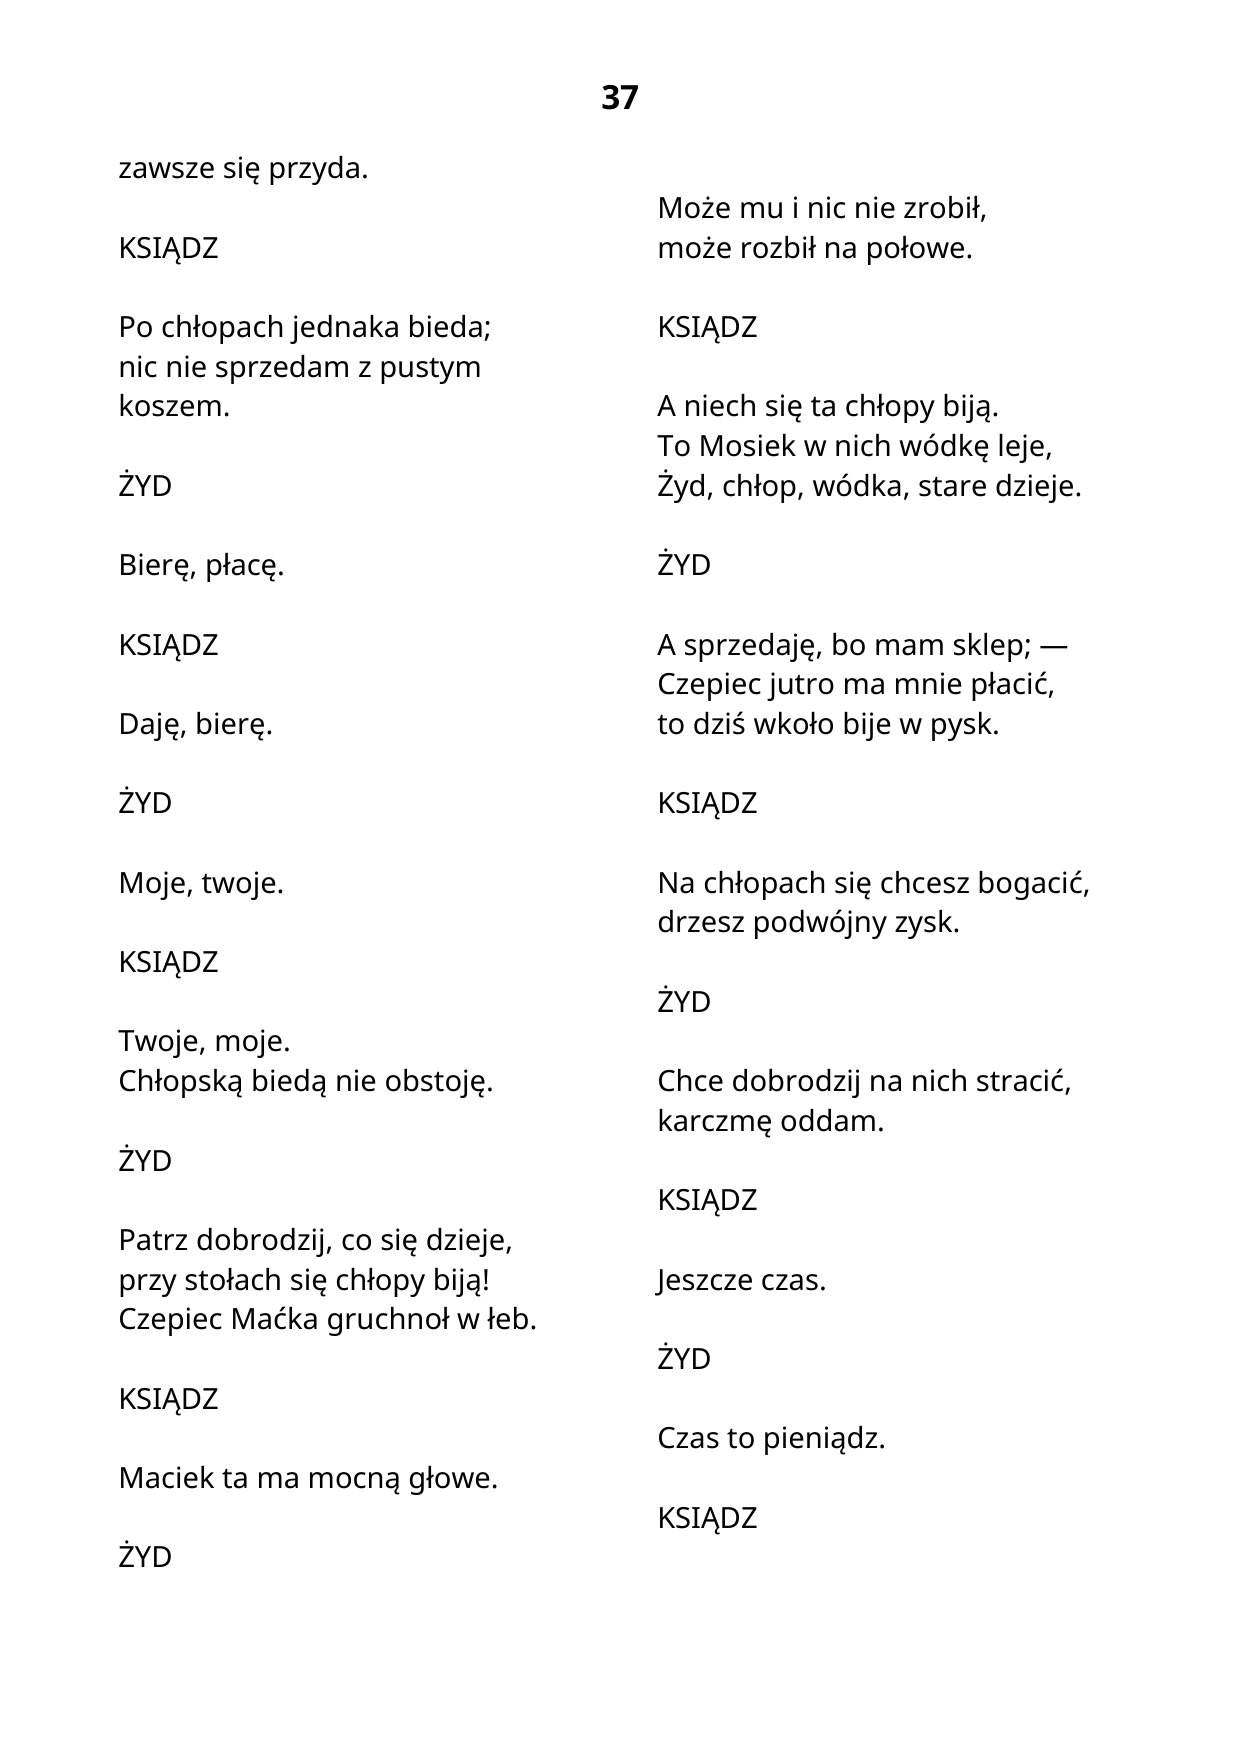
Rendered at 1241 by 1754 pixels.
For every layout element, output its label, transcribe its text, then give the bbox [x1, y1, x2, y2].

text przy stołach się chłopy biją! [118, 1259, 583, 1298]
text Chłopską biedą nie obstoję. [118, 1060, 583, 1100]
text Żyd, chłop, wódka, stare dzieje. [657, 465, 1122, 505]
text ŻYD [657, 981, 1122, 1021]
text karczmę oddam. [657, 1100, 1122, 1140]
text KSIĄDZ [657, 306, 1122, 346]
text ŻYD [118, 465, 583, 505]
text To Mosiek w nich wódkę leje, [657, 425, 1122, 465]
text Twoje, moje. [118, 1021, 583, 1060]
text KSIĄDZ [118, 1378, 583, 1418]
text Czas to pieniądz. [657, 1418, 1122, 1457]
text zawsze się przyda. [118, 148, 583, 187]
text Po chłopach jednaka bieda; [118, 306, 583, 346]
text Maciek ta ma mocną głowe. [118, 1457, 583, 1497]
text Na chłopach się chcesz bogacić, [657, 862, 1122, 902]
text Patrz dobrodzij, co się dzieje, [118, 1219, 583, 1259]
text Czepiec jutro ma mnie płacić, [657, 663, 1122, 703]
text ŻYD [118, 783, 583, 822]
text ŻYD [118, 1537, 583, 1576]
text KSIĄDZ [118, 941, 583, 981]
text to dziś wkoło bije w pysk. [657, 703, 1122, 743]
text KSIĄDZ [657, 1497, 1122, 1537]
text A niech się ta chłopy biją. [657, 386, 1122, 425]
text KSIĄDZ [118, 624, 583, 663]
text Chce dobrodzij na nich stracić, [657, 1060, 1122, 1100]
text A sprzedaję, bo mam sklep; — [657, 624, 1122, 663]
text Bierę, płacę. [118, 544, 583, 584]
text KSIĄDZ [657, 1179, 1122, 1219]
text Daję, bierę. [118, 703, 583, 743]
text Moje, twoje. [118, 862, 583, 902]
text drzesz podwójny zysk. [657, 902, 1122, 941]
text KSIĄDZ [657, 783, 1122, 822]
text ŻYD [657, 1338, 1122, 1378]
text nic nie sprzedam z pustym koszem. [118, 346, 583, 425]
text może rozbił na połowe. [657, 227, 1122, 267]
text Jeszcze czas. [657, 1259, 1122, 1298]
text ŻYD [118, 1140, 583, 1179]
text Może mu i nic nie zrobił, [657, 187, 1122, 227]
text ŻYD [657, 544, 1122, 584]
text KSIĄDZ [118, 227, 583, 267]
text Czepiec Maćka gruchnoł w łeb. [118, 1298, 583, 1338]
